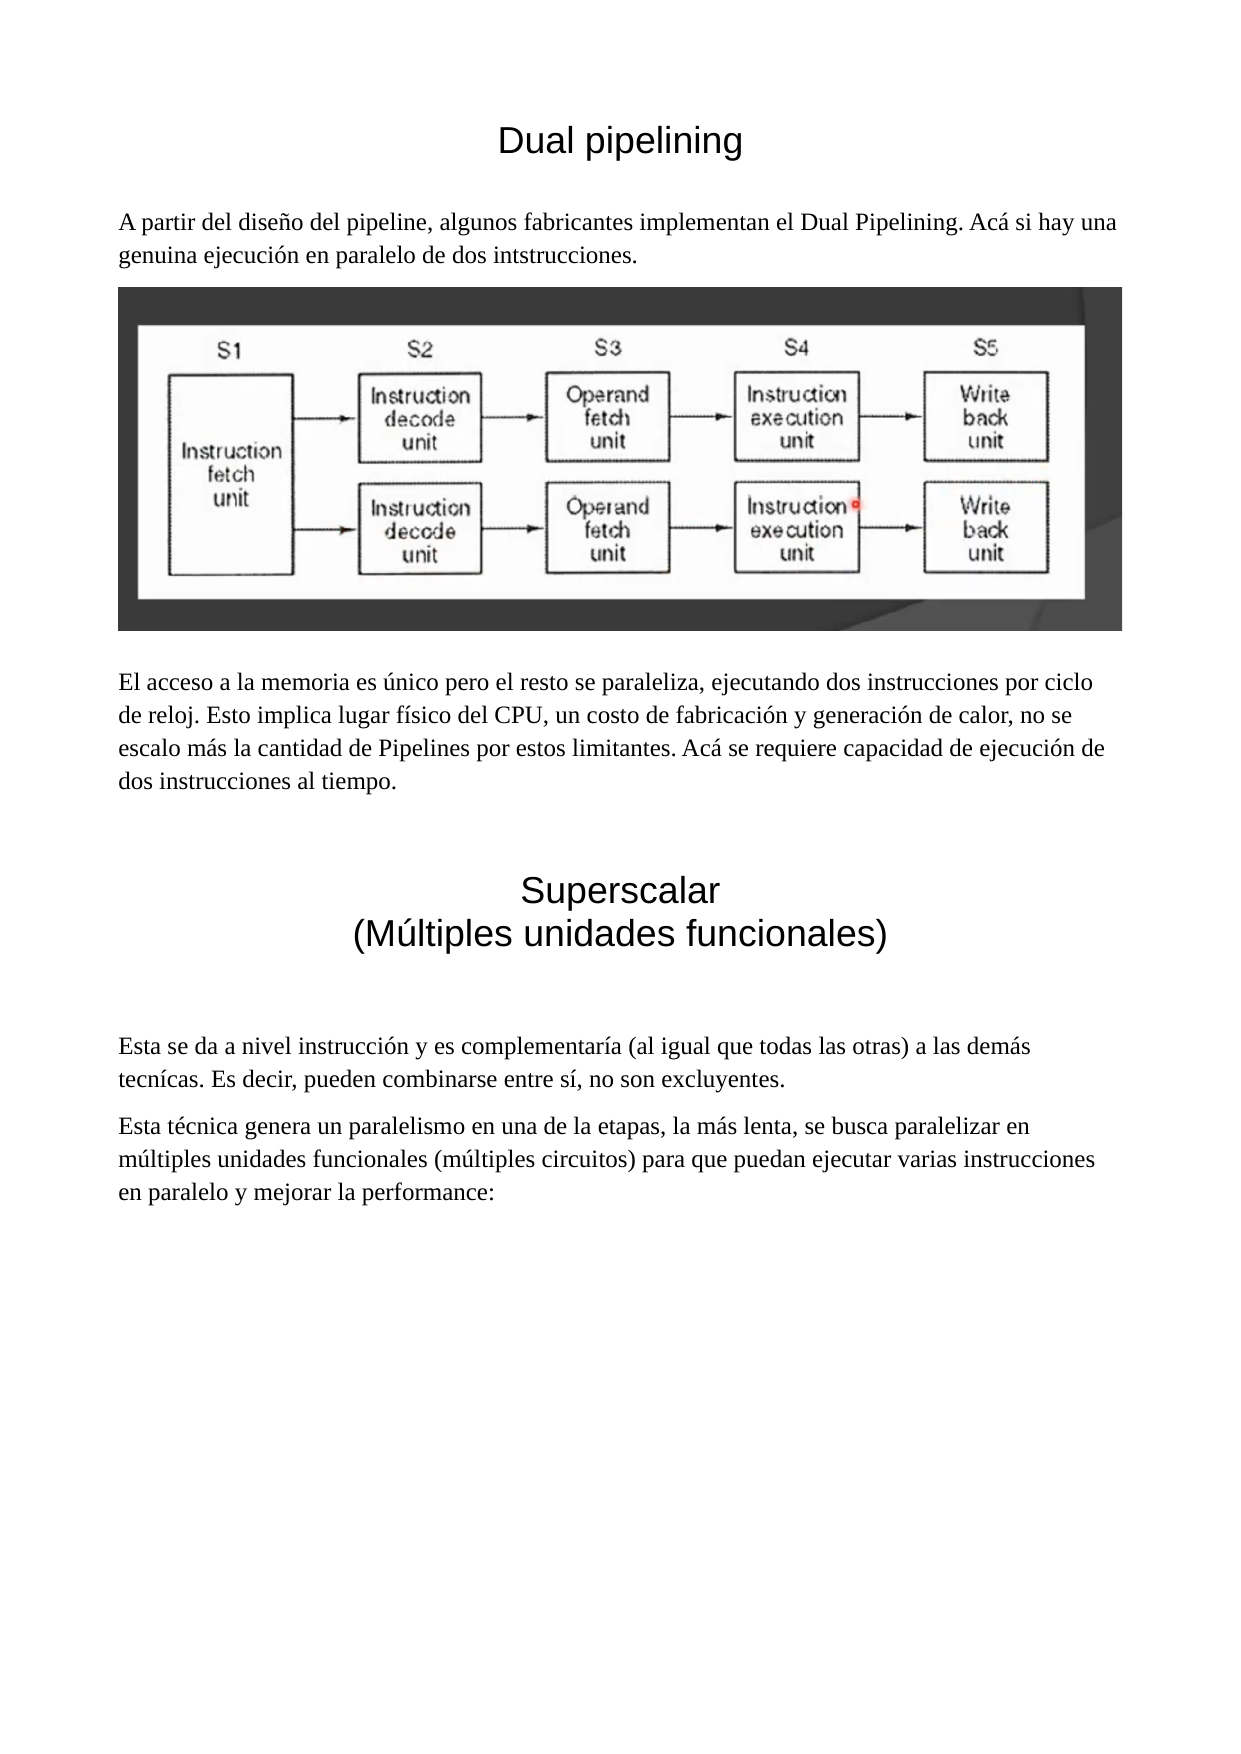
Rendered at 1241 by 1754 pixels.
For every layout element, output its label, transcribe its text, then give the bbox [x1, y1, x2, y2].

text A partir del diseño del pipeline, algunos fabricantes implementan el Dual Pipelining. Acá si hay una genuina ejecución en paralelo de dos intstrucciones. [118, 174, 1122, 268]
subtitle Dual pipelining [118, 118, 1122, 161]
picture [118, 287, 1123, 631]
text El acceso a la memoria es único pero el resto se paraleliza, ejecutando dos instrucciones por ciclo de reloj. Esto implica lugar físico del CPU, un costo de fabricación y generación de calor, no se escalo más la cantidad de Pipelines por estos limitantes. Acá se requiere capacidad de ejecución de dos instrucciones al tiempo. [118, 631, 1122, 795]
text Esta técnica genera un paralelismo en una de la etapas, la más lenta, se busca paralelizar en múltiples unidades funcionales (múltiples circuitos) para que puedan ejecutar varias instrucciones en paralelo y mejorar la performance: [118, 1111, 1122, 1206]
subtitle Superscalar (Múltiples unidades funcionales) [118, 868, 1122, 954]
text Esta se da a nivel instrucción y es complementaría (al igual que todas las otras) a las demás tecnícas. Es decir, pueden combinarse entre sí, no son excluyentes. [118, 1031, 1122, 1093]
